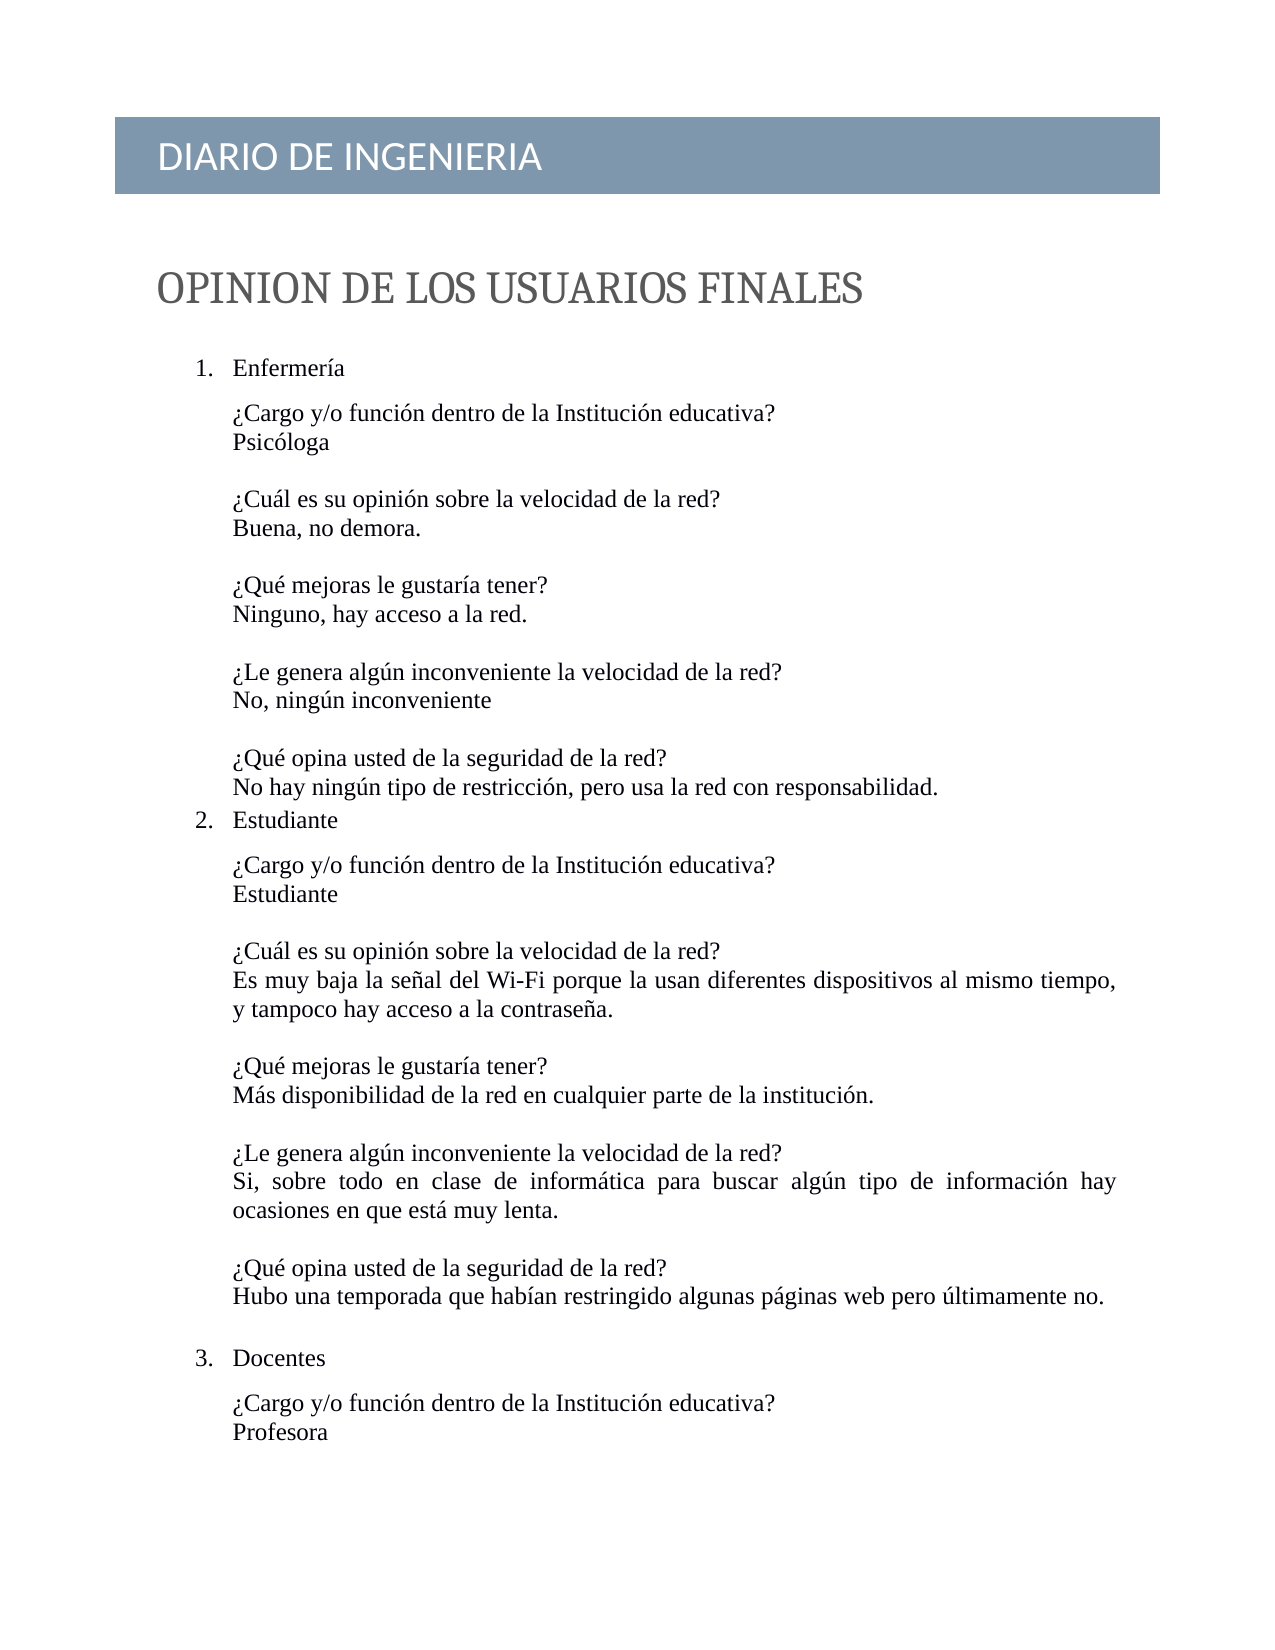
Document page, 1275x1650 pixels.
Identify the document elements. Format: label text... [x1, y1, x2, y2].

text ¿Cuál es su opinión sobre la velocidad de la red? [232, 484, 1117, 513]
list Enfermería [195, 353, 1117, 381]
text No, ningún inconveniente [232, 686, 1117, 714]
text ¿Qué opina usted de la seguridad de la red? [232, 743, 1117, 772]
text Estudiante [232, 879, 1117, 908]
text ¿Cargo y/o función dentro de la Institución educativa? [232, 1388, 1117, 1417]
text ¿Qué opina usted de la seguridad de la red? [232, 1253, 1117, 1281]
text ¿Qué mejoras le gustaría tener? [232, 571, 1117, 599]
text Si, sobre todo en clase de informática para buscar algún tipo de información hay ocasiones en que está muy lenta. [232, 1166, 1117, 1224]
text Es muy baja la señal del Wi-Fi porque la usan diferentes dispositivos al mismo tiempo, y tampoco hay acceso a la contraseña. [232, 965, 1117, 1023]
text ¿Cuál es su opinión sobre la velocidad de la red? [232, 936, 1117, 965]
text Buena, no demora. [232, 513, 1117, 542]
text Ninguno, hay acceso a la red. [232, 599, 1117, 628]
text No hay ningún tipo de restricción, pero usa la red con responsabilidad. [232, 772, 1117, 801]
text ¿Qué mejoras le gustaría tener? [232, 1051, 1117, 1080]
subtitle OPINION DE LOS USUARIOS FINALES [157, 262, 1117, 315]
text Psicóloga [232, 427, 1117, 456]
text Profesora [232, 1417, 1117, 1446]
list Estudiante [195, 805, 1117, 833]
text Más disponibilidad de la red en cualquier parte de la institución. [232, 1080, 1117, 1109]
text ¿Cargo y/o función dentro de la Institución educativa? [232, 850, 1117, 879]
text ¿Cargo y/o función dentro de la Institución educativa? [232, 398, 1117, 427]
text Hubo una temporada que habían restringido algunas páginas web pero últimamente no. [232, 1281, 1117, 1310]
list Docentes [195, 1343, 1117, 1372]
text ¿Le genera algún inconveniente la velocidad de la red? [232, 657, 1117, 686]
text ¿Le genera algún inconveniente la velocidad de la red? [232, 1138, 1117, 1166]
